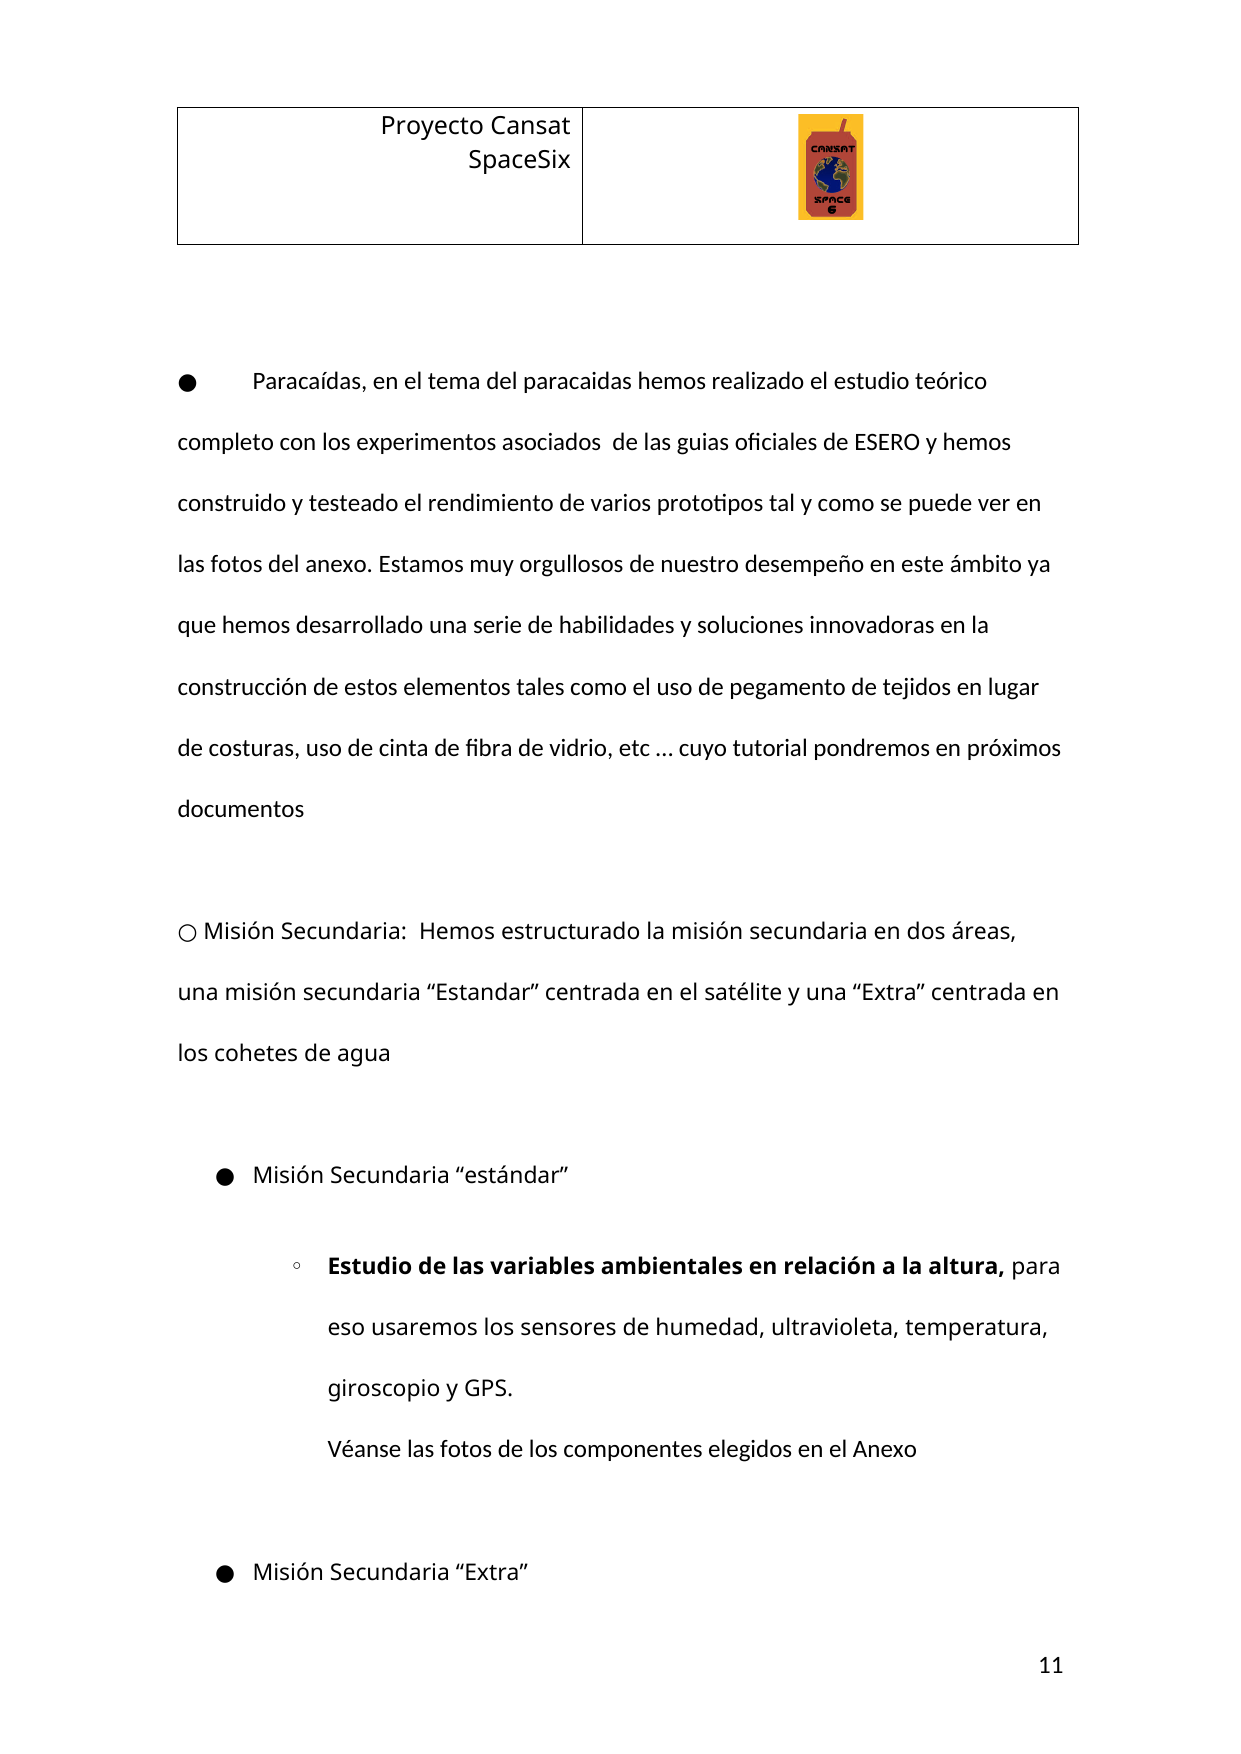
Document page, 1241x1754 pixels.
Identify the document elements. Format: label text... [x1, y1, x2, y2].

list Misión Secundaria “estándar” [215, 1144, 1063, 1196]
list Estudio de las variables ambientales en relación a la altura, para eso usaremos los sensores de humedad, ultravioleta, temperatura, giroscopio y GPS. [290, 1220, 1063, 1404]
text ○ Misión Secundaria: Hemos estructurado la misión secundaria en dos áreas, una misión secundaria “Estandar” centrada en el satélite y una “Extra” centrada en los cohetes de agua [177, 900, 1063, 1068]
picture [798, 114, 864, 220]
list Misión Secundaria “Extra” [215, 1541, 1063, 1593]
text Véanse las fotos de los componentes elegidos en el Anexo [177, 1419, 1063, 1464]
list Paracaídas, en el tema del paracaidas hemos realizado el estudio teórico completo con los experimentos asociados de las guias oficiales de ESERO y hemos construido y testeado el rendimiento de varios prototipos tal y como se puede ver en las fotos del anexo. Estamos muy orgullosos de nuestro desempeño en este ámbito ya que hemos desarrollado una serie de habilidades y soluciones innovadoras en la construcción de estos elementos tales como el uso de pegamento de tejidos en lugar de costuras, uso de cinta de fibra de vidrio, etc … cuyo tutorial pondremos en próximos documentos [177, 351, 1063, 823]
